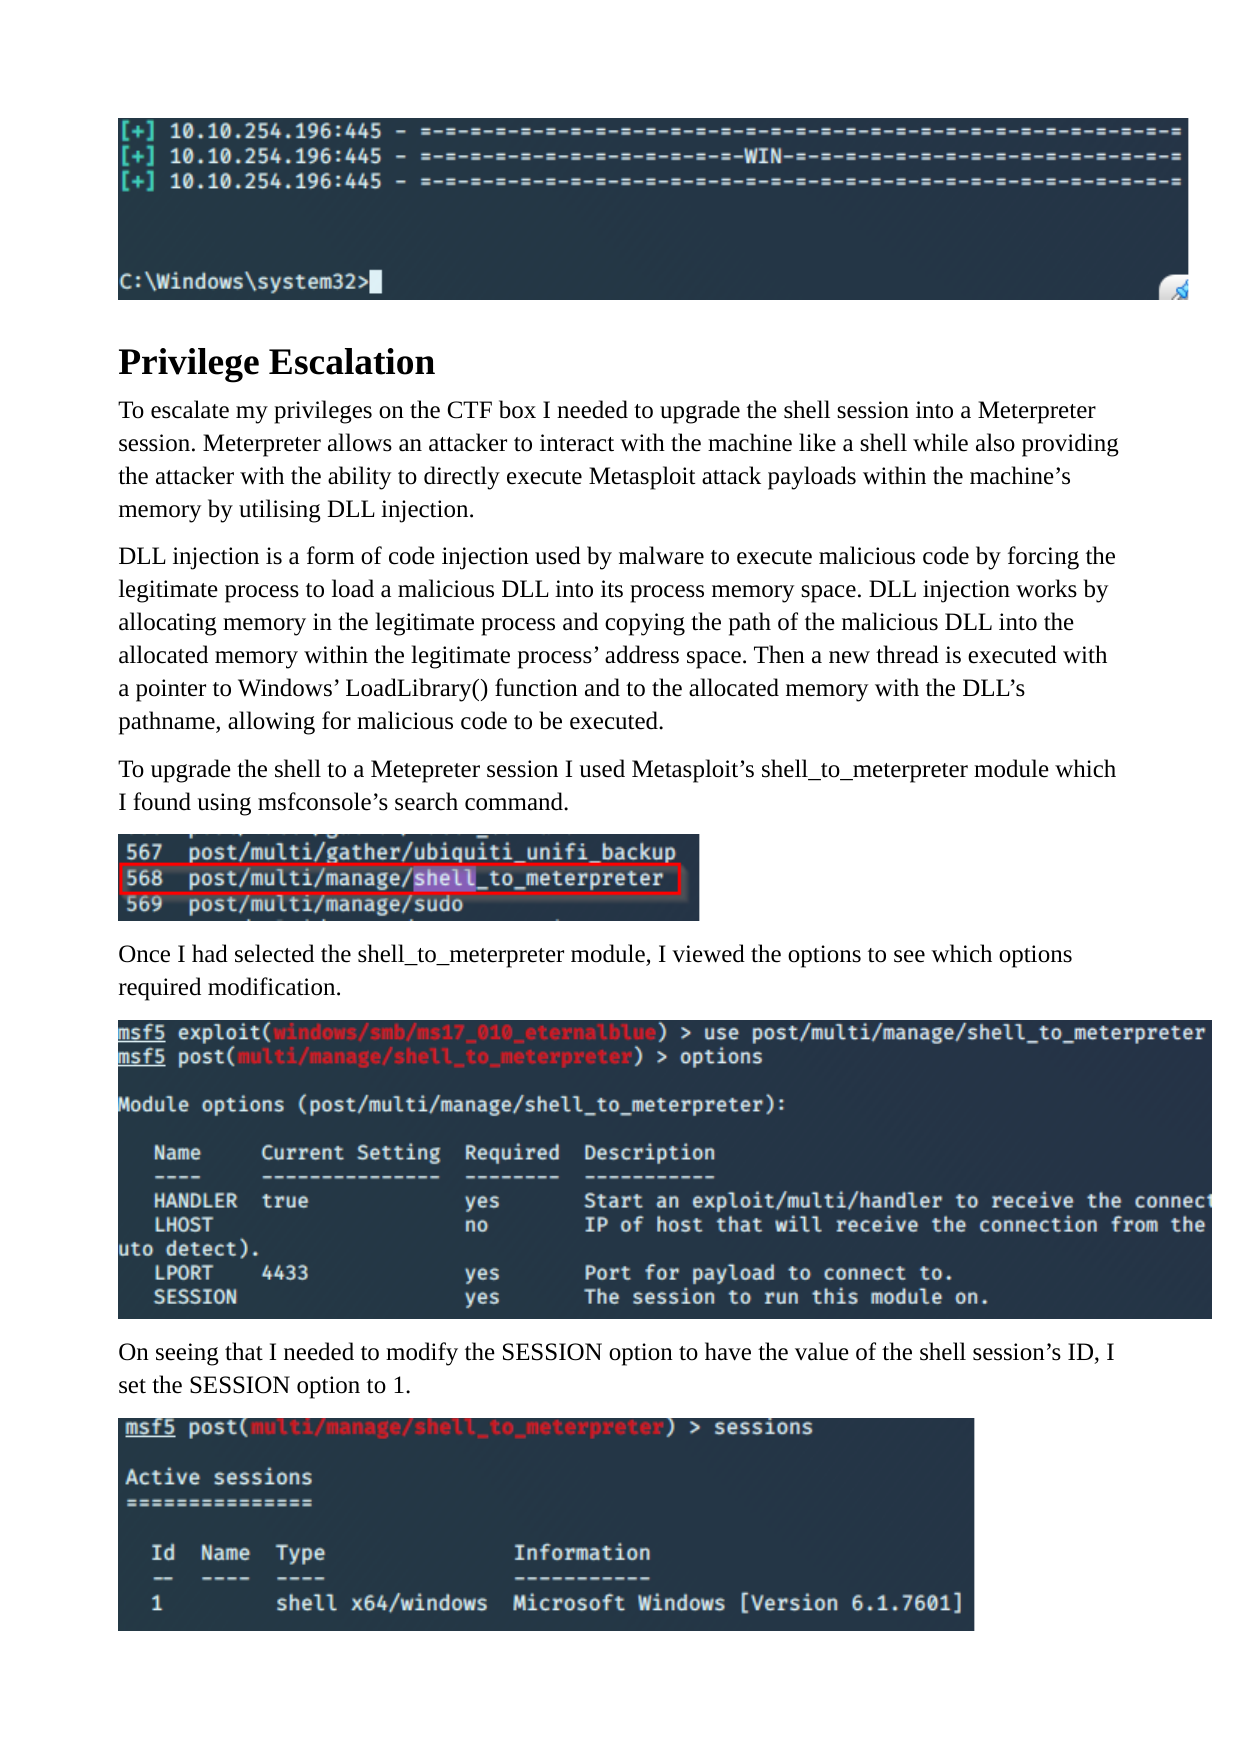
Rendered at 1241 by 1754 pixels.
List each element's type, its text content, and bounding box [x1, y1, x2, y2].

picture [118, 1418, 975, 1631]
text To upgrade the shell to a Metepreter session I used Metasploit’s shell_to_meterpreter module which I found using msfconsole’s search command. [118, 754, 1122, 816]
picture [118, 118, 1189, 300]
text On seeing that I needed to modify the SESSION option to have the value of the shell session’s ID, I set the SESSION option to 1. [118, 1337, 1122, 1399]
subtitle Privilege Escalation [118, 339, 1122, 382]
picture [118, 1020, 1212, 1319]
text DLL injection is a form of code injection used by malware to execute malicious code by forcing the legitimate process to load a malicious DLL into its process memory space. DLL injection works by allocating memory in the legitimate process and copying the path of the malicious DLL into the allocated memory within the legitimate process’ address space. Then a new thread is executed with a pointer to Windows’ LoadLibrary() function and to the allocated memory with the DLL’s pathname, allowing for malicious code to be executed. [118, 541, 1122, 735]
text Once I had selected the shell_to_meterpreter module, I viewed the options to see which options required modification. [118, 939, 1122, 1001]
text To escalate my privileges on the CTF box I needed to upgrade the shell session into a Meterpreter session. Meterpreter allows an attacker to interact with the machine like a shell while also providing the attacker with the ability to directly execute Metasploit attack payloads within the machine’s memory by utilising DLL injection. [118, 395, 1122, 522]
picture [118, 834, 700, 921]
